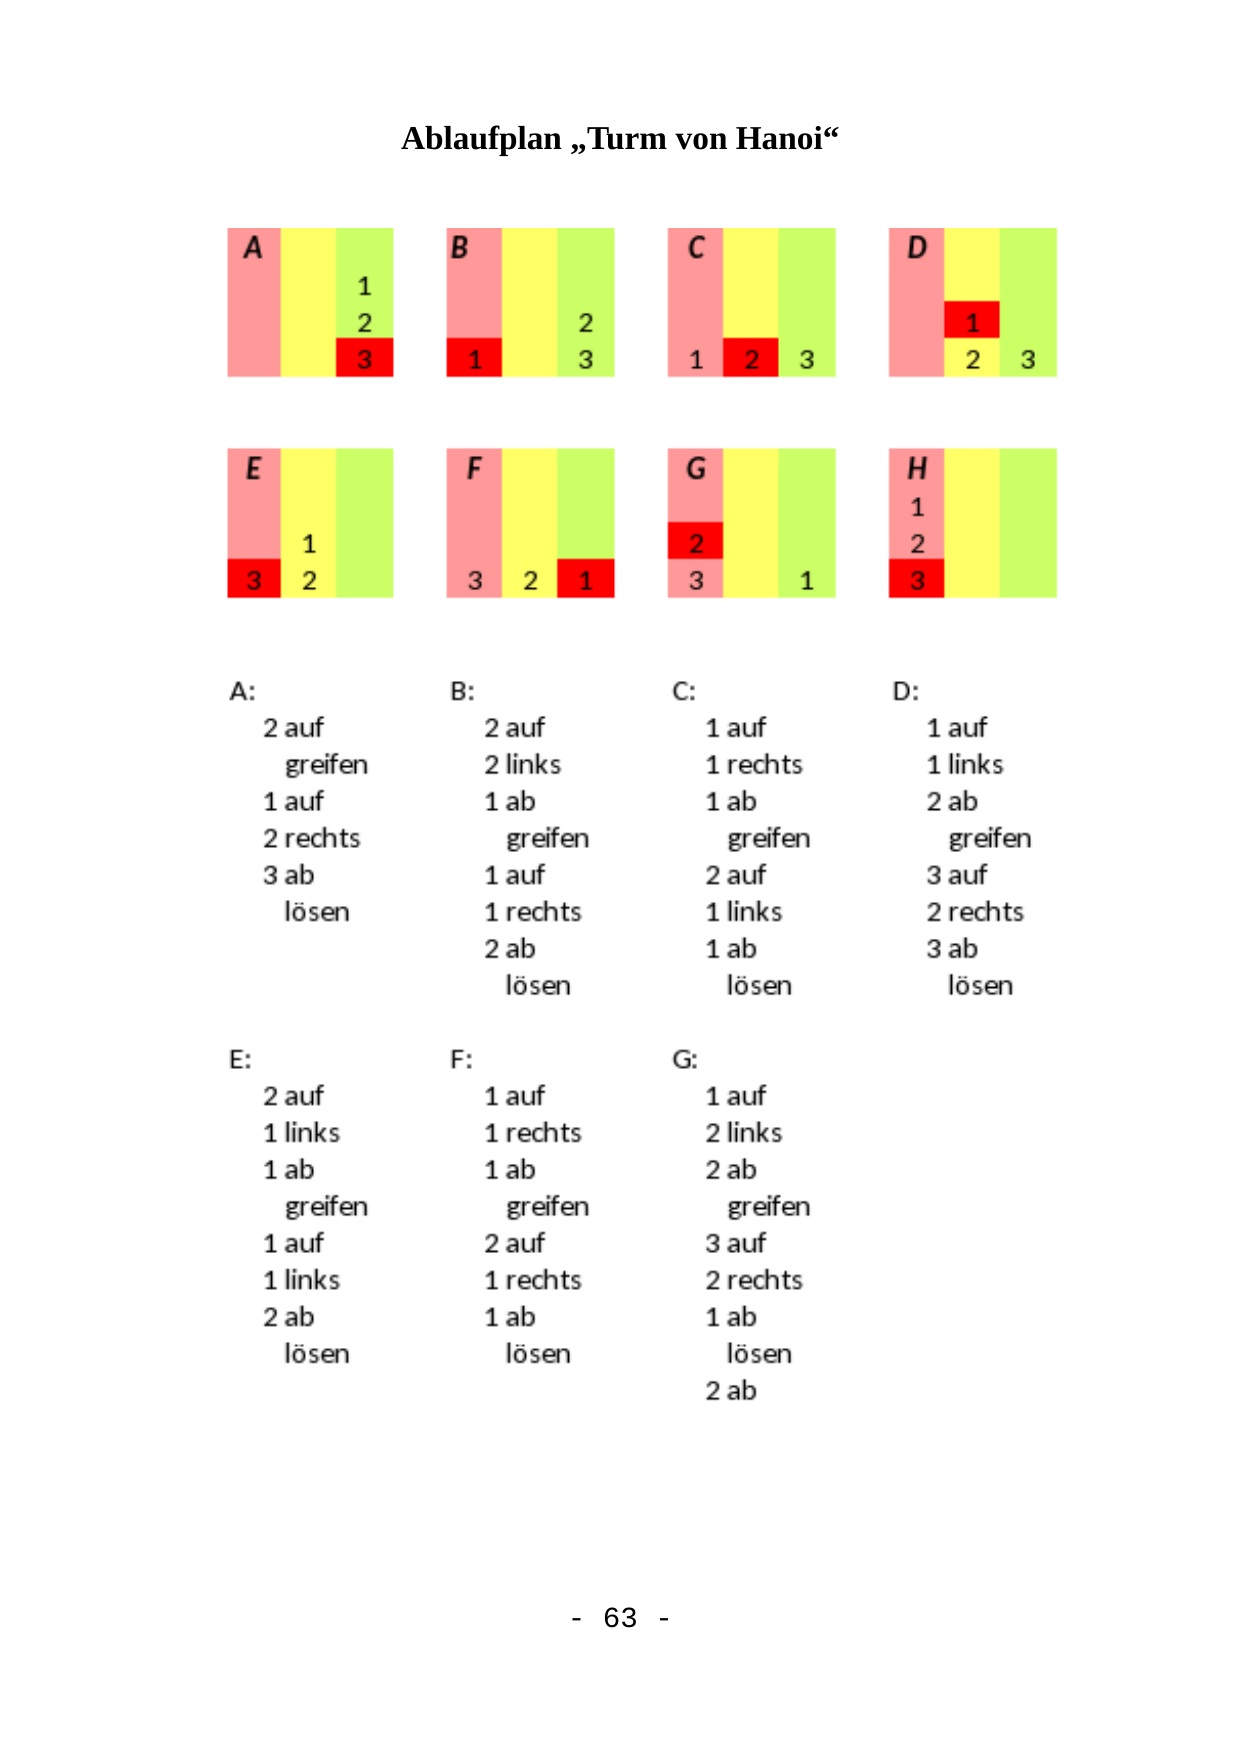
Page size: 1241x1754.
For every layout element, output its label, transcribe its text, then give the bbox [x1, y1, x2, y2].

text Ablaufplan „Turm von Hanoi“ [118, 118, 1122, 156]
picture [226, 228, 1080, 1433]
